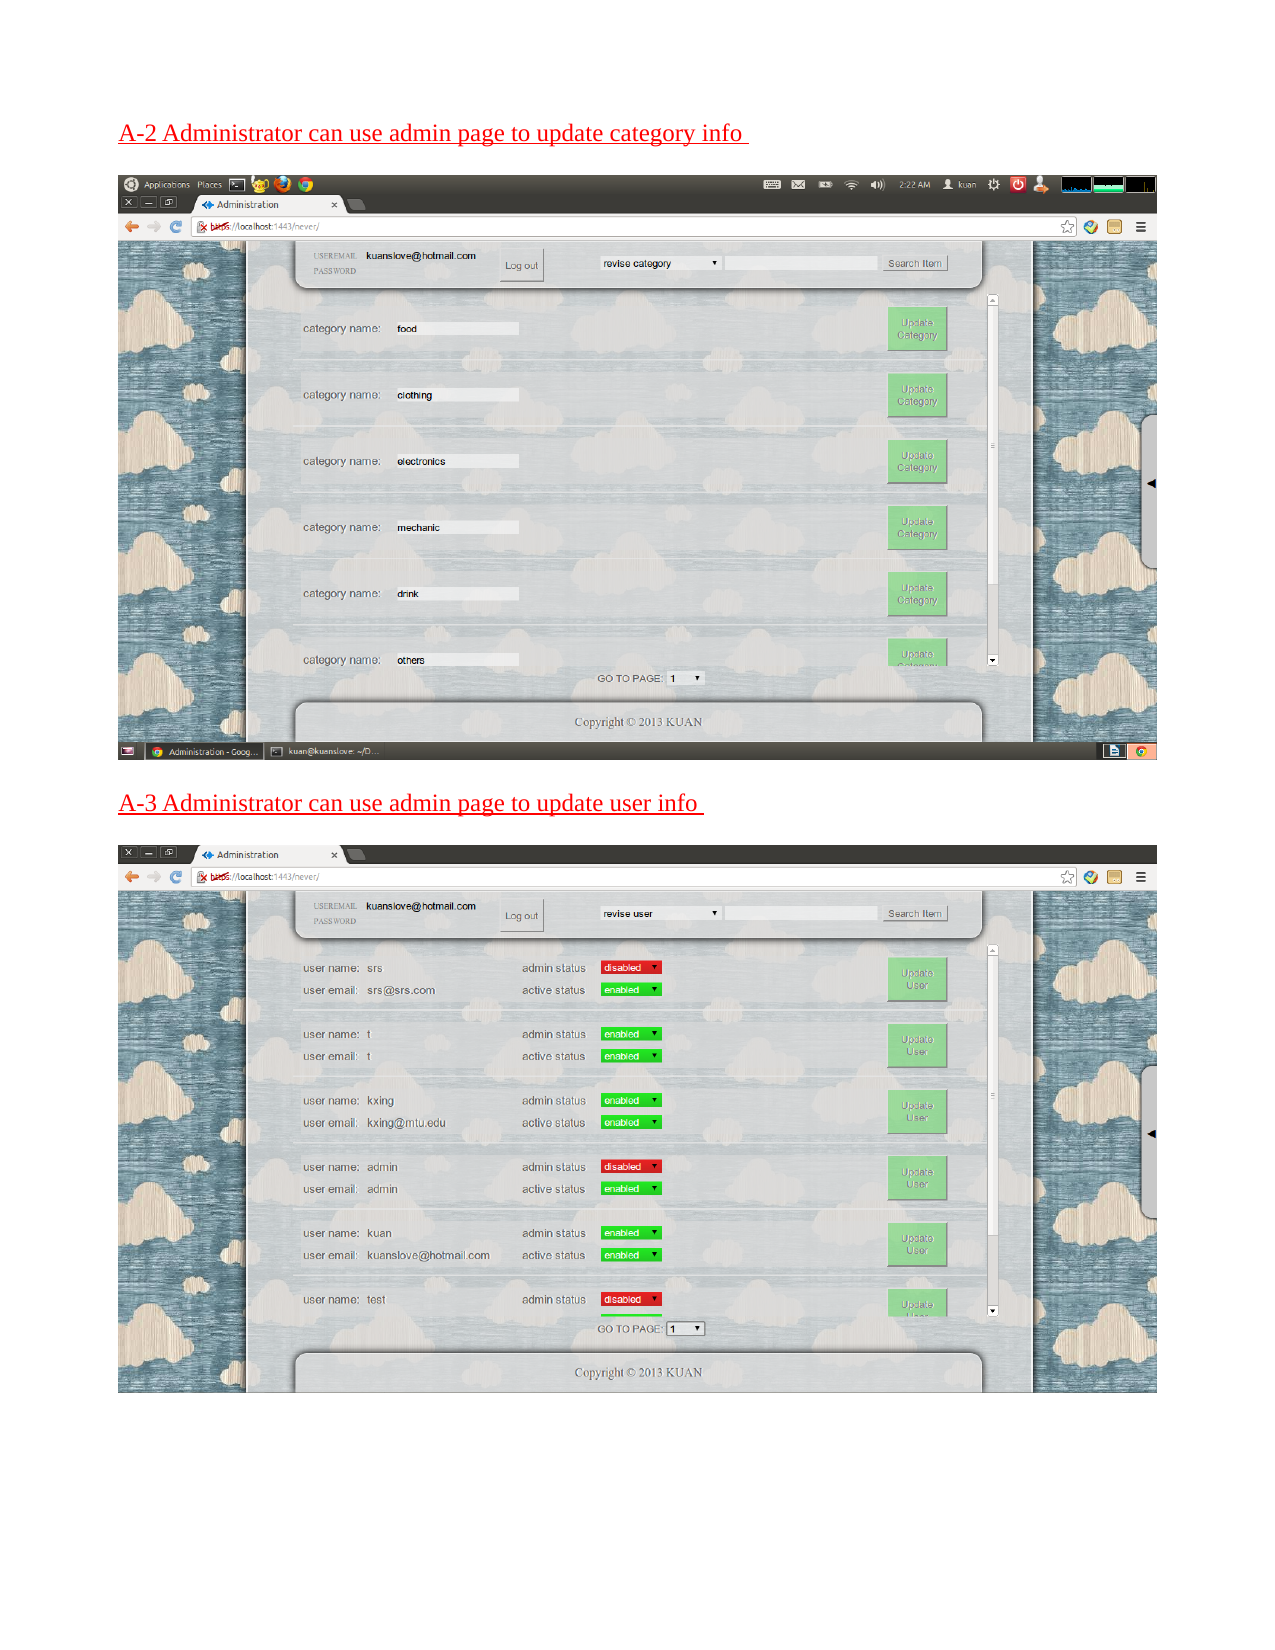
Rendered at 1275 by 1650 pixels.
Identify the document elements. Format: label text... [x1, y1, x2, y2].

text A-3 Administrator can use admin page to update user info [118, 788, 1157, 817]
text A-2 Administrator can use admin page to update category info [118, 118, 1157, 147]
picture [118, 175, 1157, 760]
picture [118, 845, 1157, 1393]
